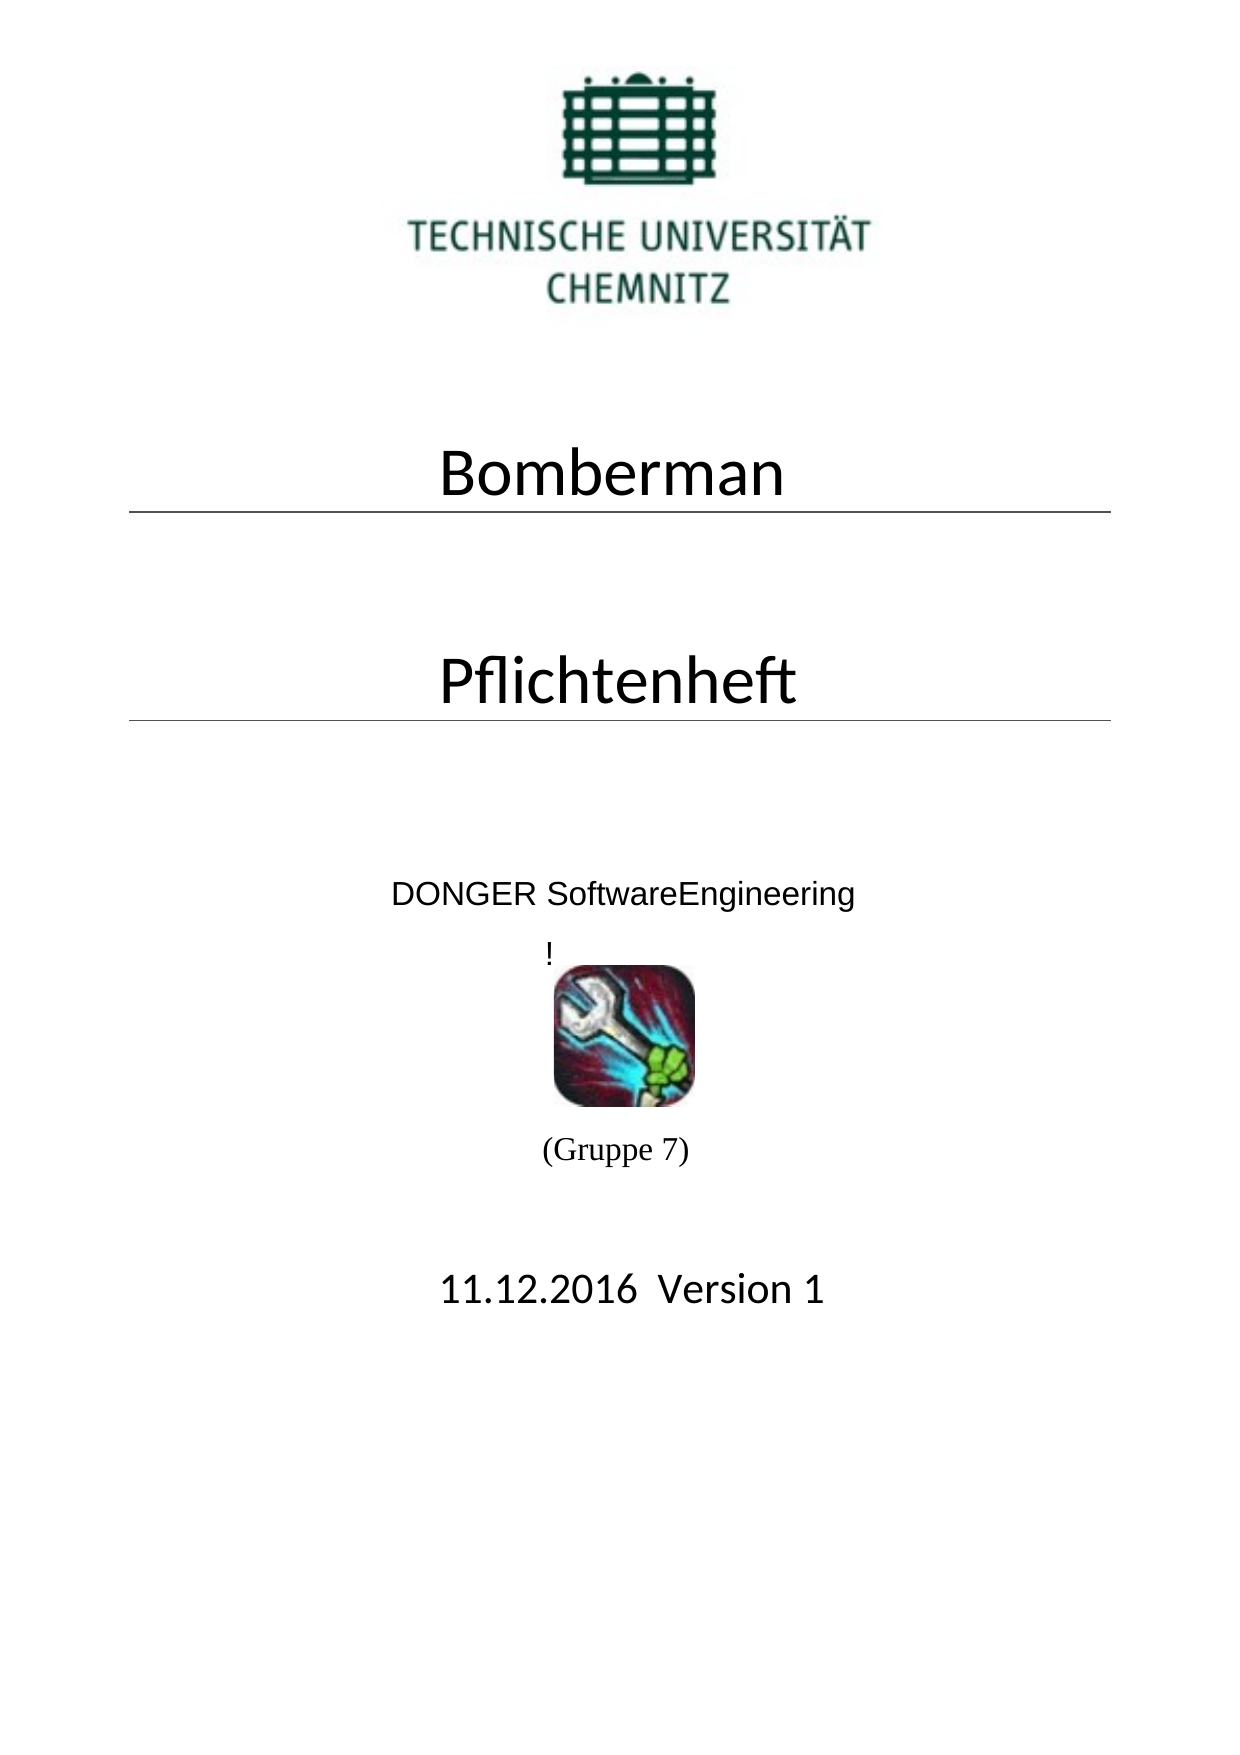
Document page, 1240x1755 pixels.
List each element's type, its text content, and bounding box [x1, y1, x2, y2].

subtitle Bomberman [129, 428, 870, 511]
subtitle Pflichtenheft [129, 637, 829, 720]
text 11.12.2016 Version 1 [411, 1261, 858, 1315]
picture [381, 66, 885, 327]
text (Gruppe 7) [150, 1130, 1089, 1168]
subtitle DONGER SoftwareEngineering [150, 874, 1089, 912]
text ! [150, 934, 1089, 1107]
picture [553, 965, 695, 1107]
